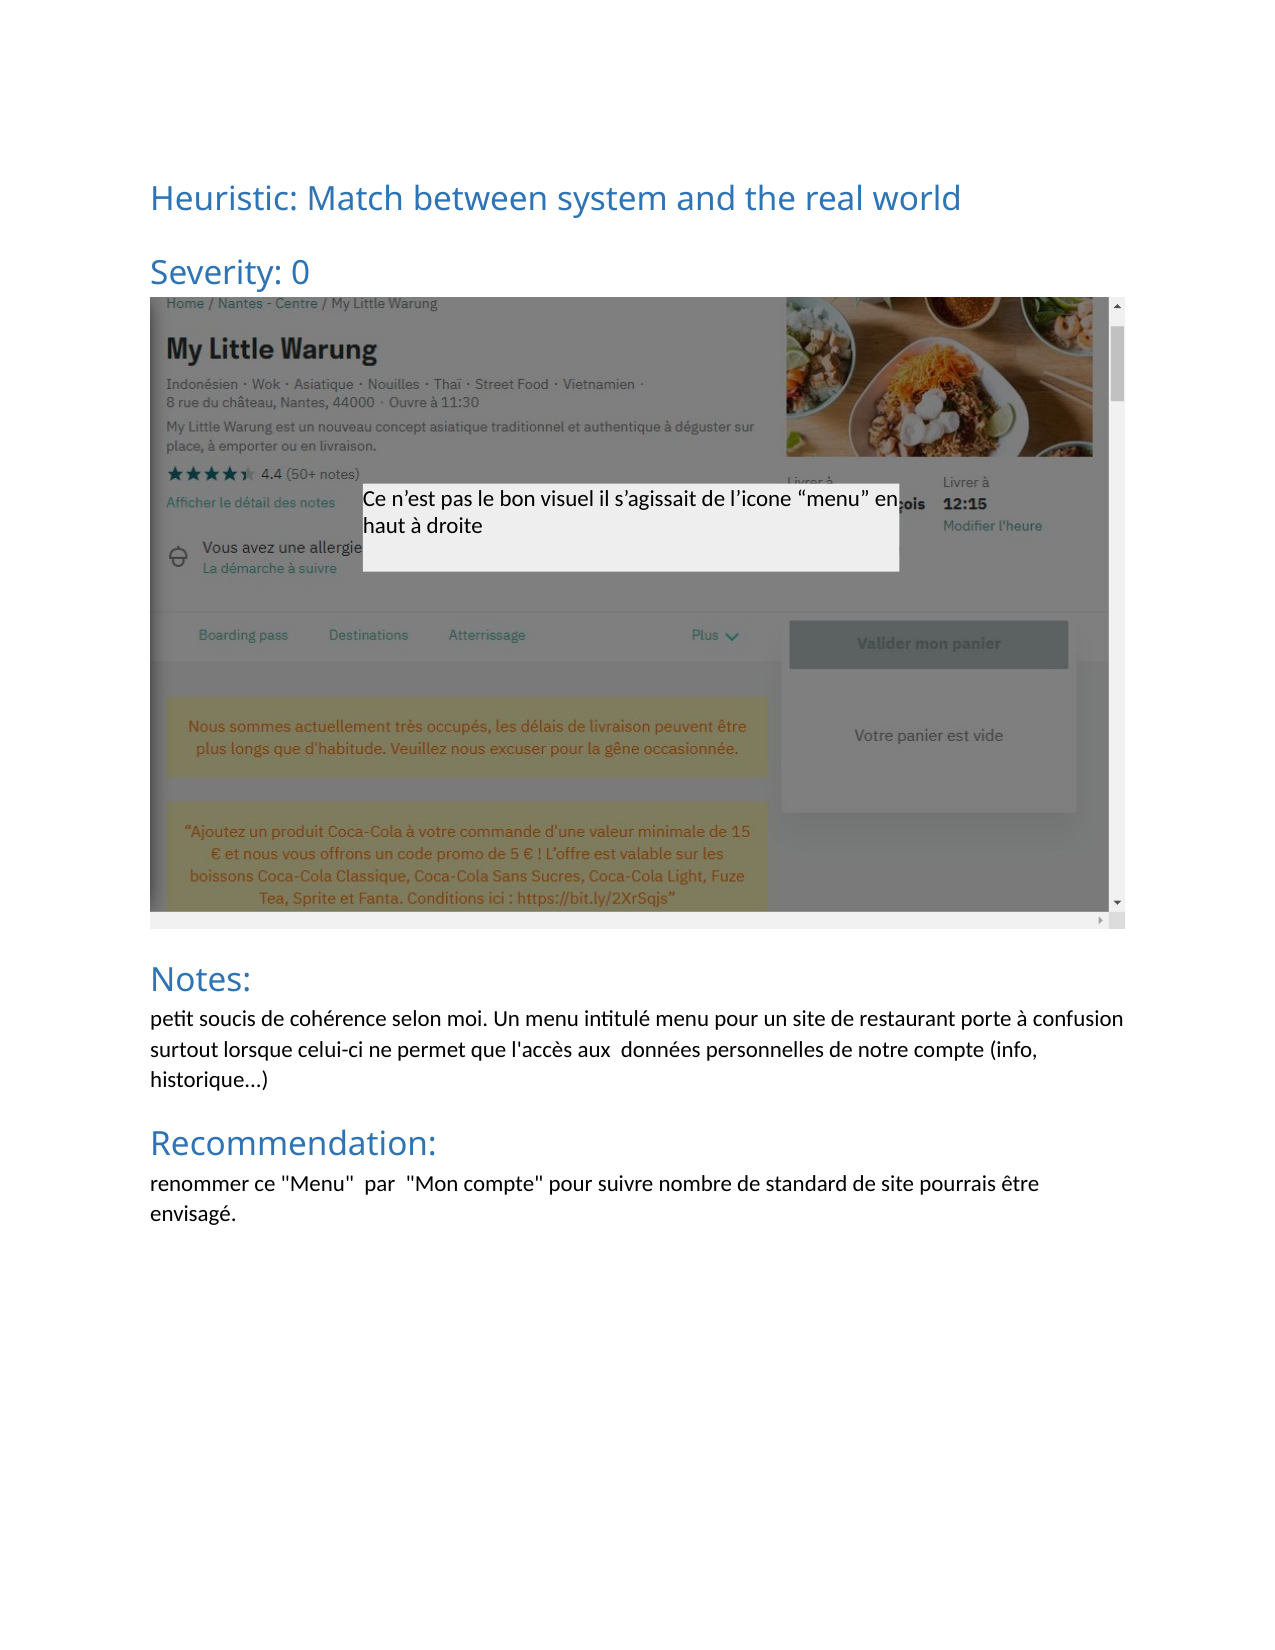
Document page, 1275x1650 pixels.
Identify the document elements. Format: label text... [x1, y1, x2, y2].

picture [150, 297, 1125, 929]
subtitle Notes: [150, 956, 1125, 1001]
text renommer ce "Menu" par "Mon compte" pour suivre nombre de standard de site pourrais être envisagé. [150, 1169, 1125, 1227]
subtitle Severity: 0 [150, 249, 1125, 294]
subtitle Recommendation: [150, 1120, 1125, 1166]
subtitle Heuristic: Match between system and the real world [150, 175, 1125, 220]
text petit soucis de cohérence selon moi. Un menu intitulé menu pour un site de restaurant porte à confusion surtout lorsque celui-ci ne permet que l'accès aux données personnelles de notre compte (info, historique...) [150, 1004, 1125, 1093]
